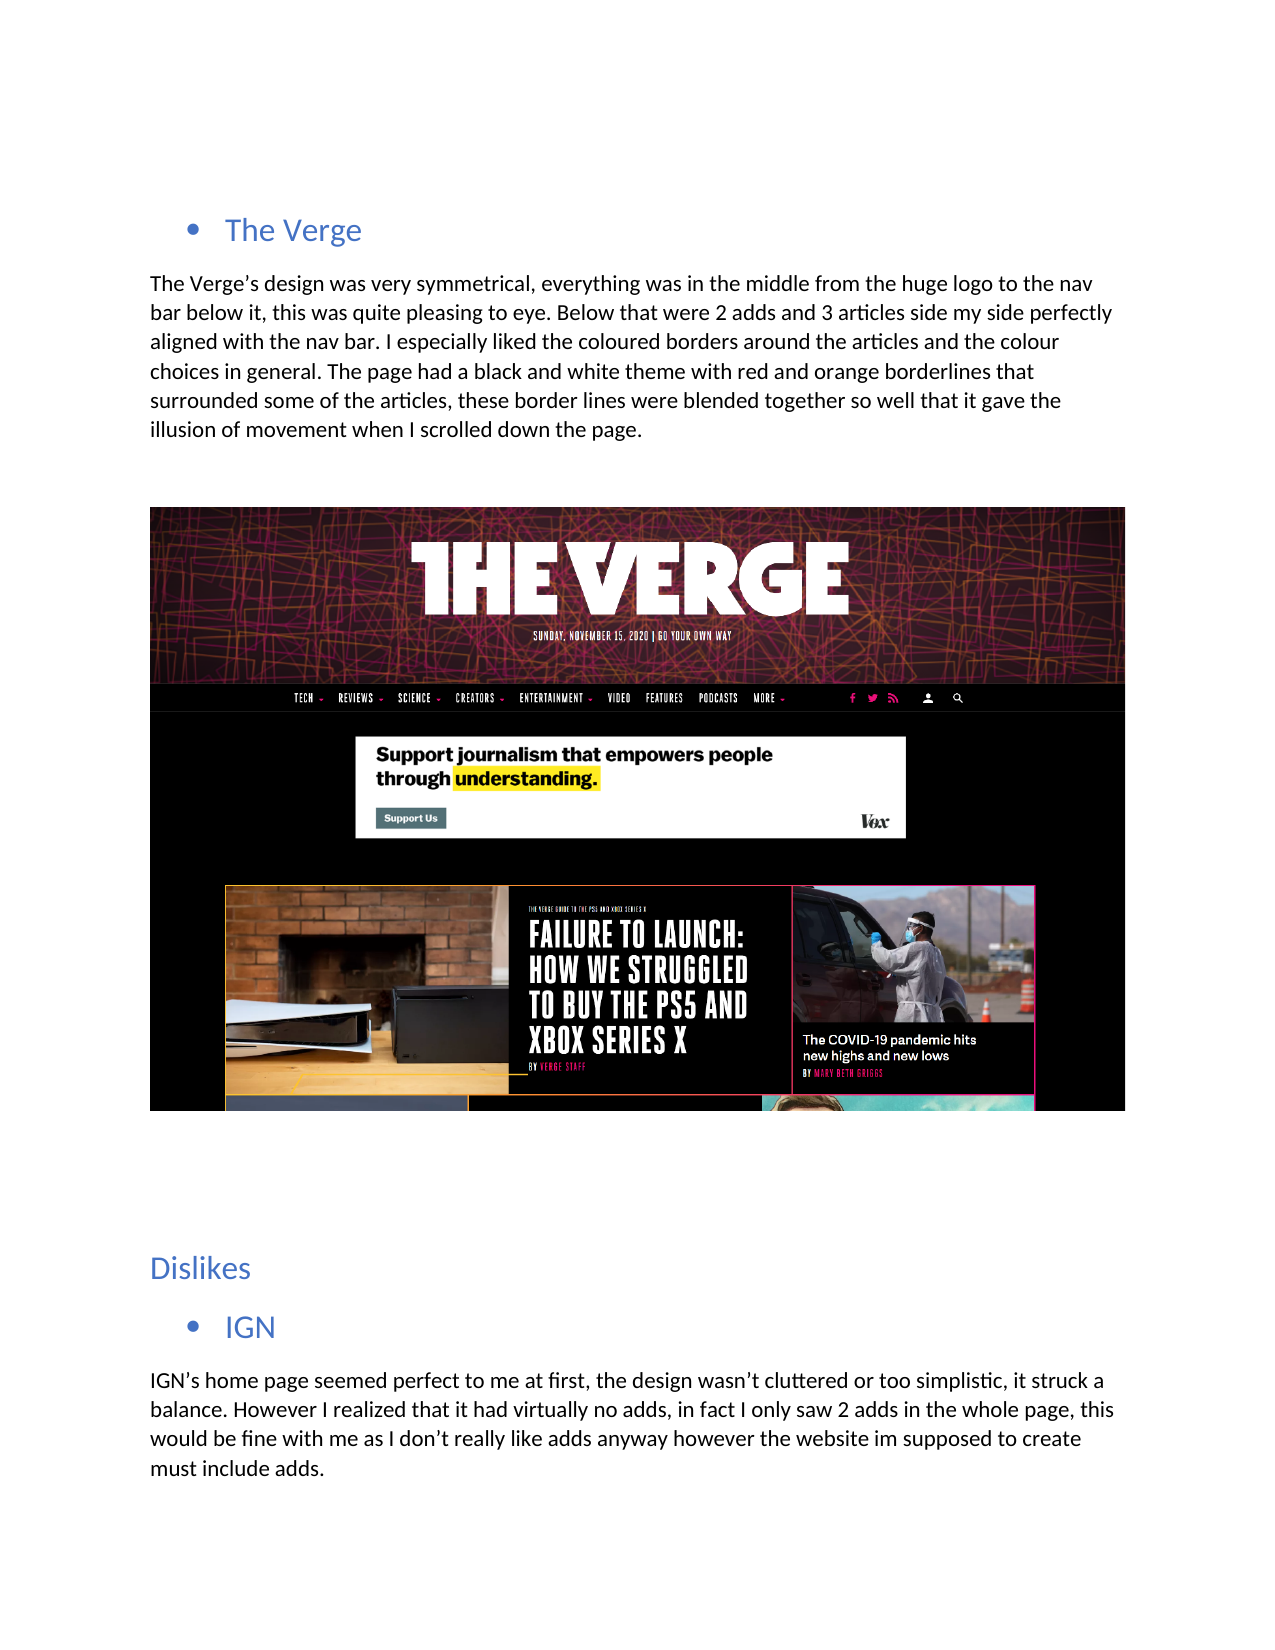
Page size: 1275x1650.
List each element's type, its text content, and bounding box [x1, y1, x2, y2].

list The Verge [187, 209, 1125, 250]
text Dislikes [150, 1247, 1125, 1288]
list IGN [187, 1306, 1125, 1347]
text IGN’s home page seemed perfect to me at first, the design wasn’t cluttered or too simplistic, it struck a balance. However I realized that it had virtually no adds, in fact I only saw 2 adds in the whole page, this would be fine with me as I don’t really like adds anyway however the website im supposed to create must include adds. [150, 1366, 1125, 1482]
text The Verge’s design was very symmetrical, everything was in the middle from the huge logo to the nav bar below it, this was quite pleasing to eye. Below that were 2 adds and 3 articles side my side perfectly aligned with the nav bar. I especially liked the coloured borders around the articles and the colour choices in general. The page had a black and white theme with red and orange borderlines that surrounded some of the articles, these border lines were blended together so well that it gave the illusion of movement when I scrolled down the page. [150, 269, 1125, 444]
